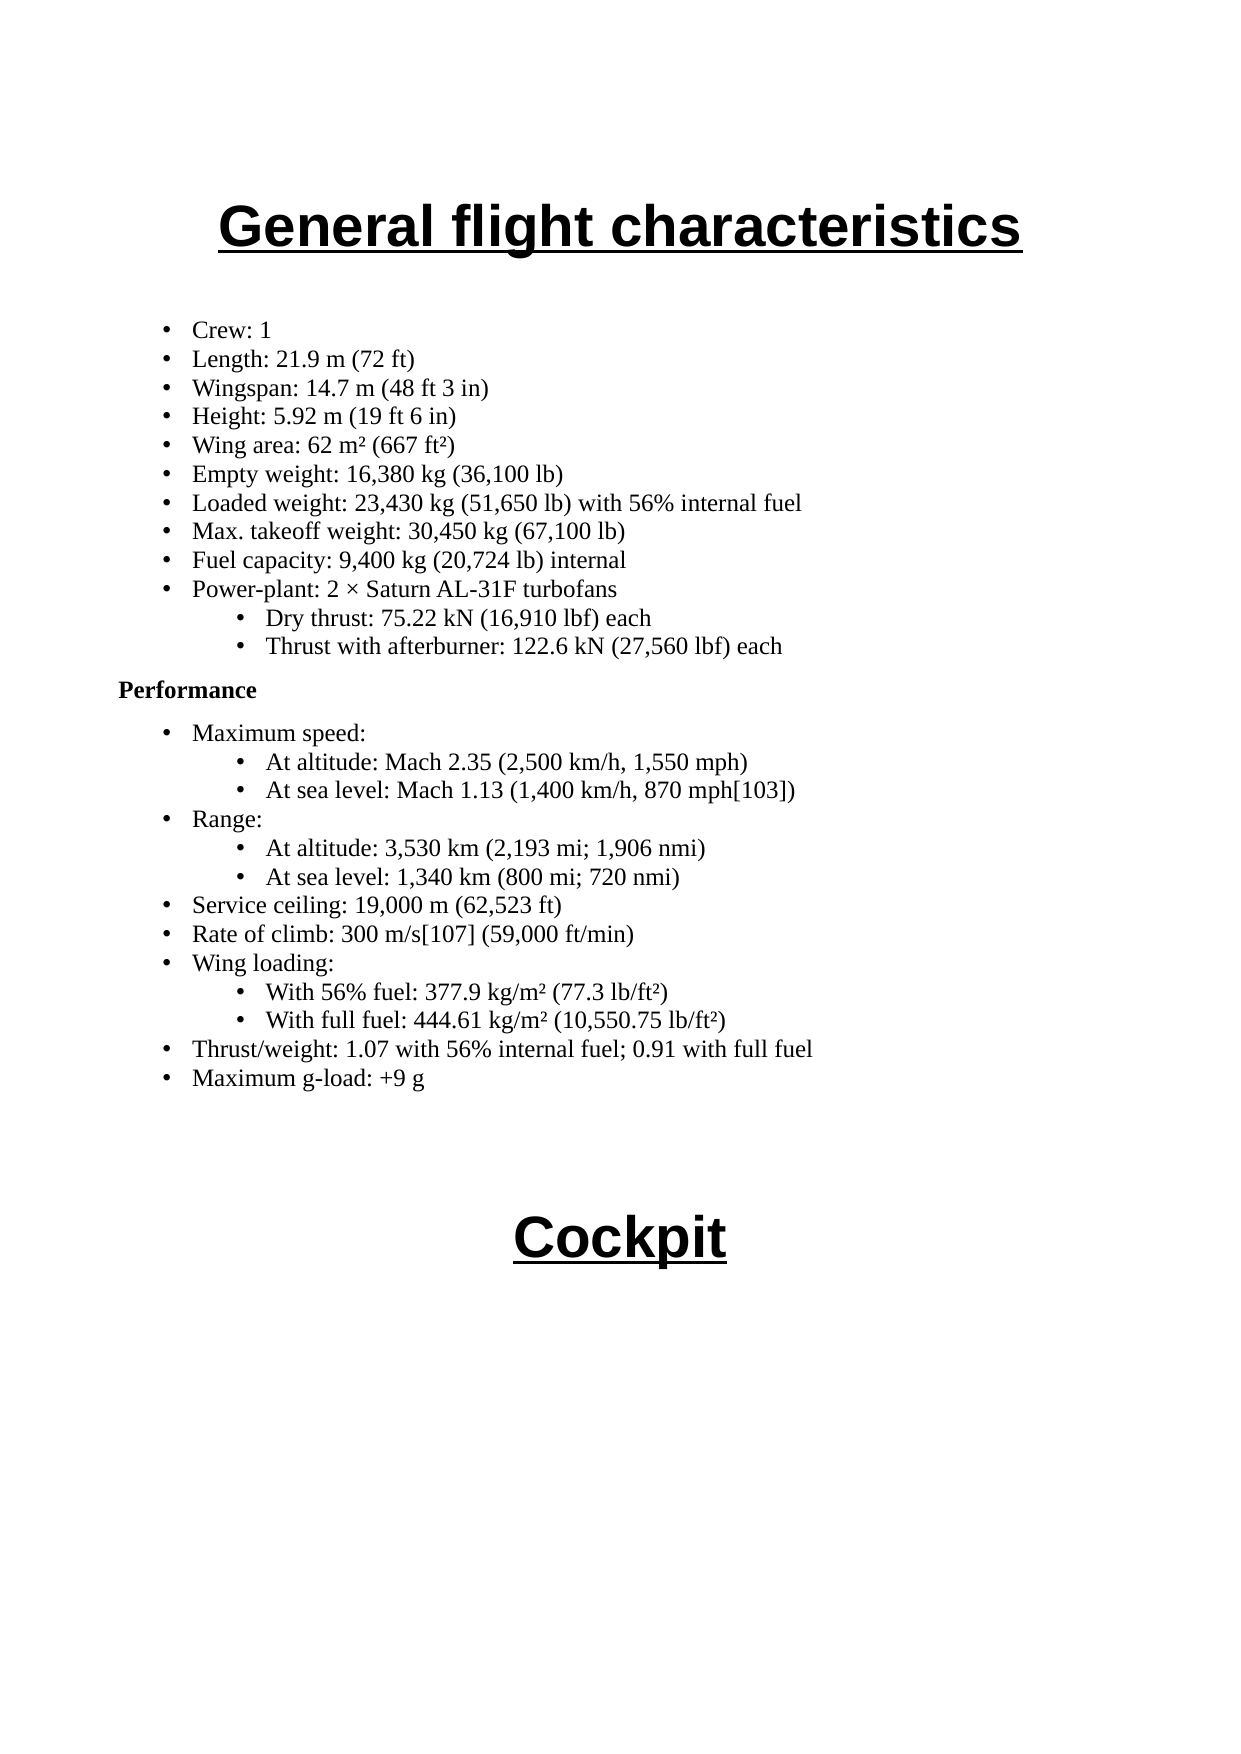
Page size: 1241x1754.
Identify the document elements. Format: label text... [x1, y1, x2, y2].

list Rate of climb: 300 m/s[107] (59,000 ft/min) [162, 919, 1122, 948]
list Power-plant: 2 × Saturn AL-31F turbofans [162, 574, 1122, 603]
list Wing area: 62 m² (667 ft²) [162, 430, 1122, 459]
list With full fuel: 444.61 kg/m² (10,550.75 lb/ft²) [236, 1006, 1122, 1034]
list Wingspan: 14.7 m (48 ft 3 in) [162, 373, 1122, 401]
list Length: 21.9 m (72 ft) [162, 344, 1122, 373]
title General flight characteristics [118, 192, 1122, 259]
title Cockpit [118, 1203, 1122, 1270]
list Wing loading: [162, 948, 1122, 977]
list Range: [162, 804, 1122, 833]
list Loaded weight: 23,430 kg (51,650 lb) with 56% internal fuel [162, 488, 1122, 516]
list Crew: 1 [162, 315, 1122, 344]
list Maximum g-load: +9 g [162, 1063, 1122, 1092]
list Empty weight: 16,380 kg (36,100 lb) [162, 459, 1122, 488]
list Dry thrust: 75.22 kN (16,910 lbf) each [236, 603, 1122, 631]
list Maximum speed: [162, 718, 1122, 747]
list Height: 5.92 m (19 ft 6 in) [162, 401, 1122, 430]
list Fuel capacity: 9,400 kg (20,724 lb) internal [162, 545, 1122, 574]
list At sea level: Mach 1.13 (1,400 km/h, 870 mph[103]) [236, 776, 1122, 804]
list Max. takeoff weight: 30,450 kg (67,100 lb) [162, 516, 1122, 545]
list At sea level: 1,340 km (800 mi; 720 nmi) [236, 862, 1122, 891]
text Performance [118, 675, 1122, 703]
list Service ceiling: 19,000 m (62,523 ft) [162, 891, 1122, 919]
list With 56% fuel: 377.9 kg/m² (77.3 lb/ft²) [236, 977, 1122, 1006]
list At altitude: 3,530 km (2,193 mi; 1,906 nmi) [236, 833, 1122, 862]
list Thrust with afterburner: 122.6 kN (27,560 lbf) each [236, 631, 1122, 660]
list Thrust/weight: 1.07 with 56% internal fuel; 0.91 with full fuel [162, 1034, 1122, 1063]
list At altitude: Mach 2.35 (2,500 km/h, 1,550 mph) [236, 747, 1122, 776]
